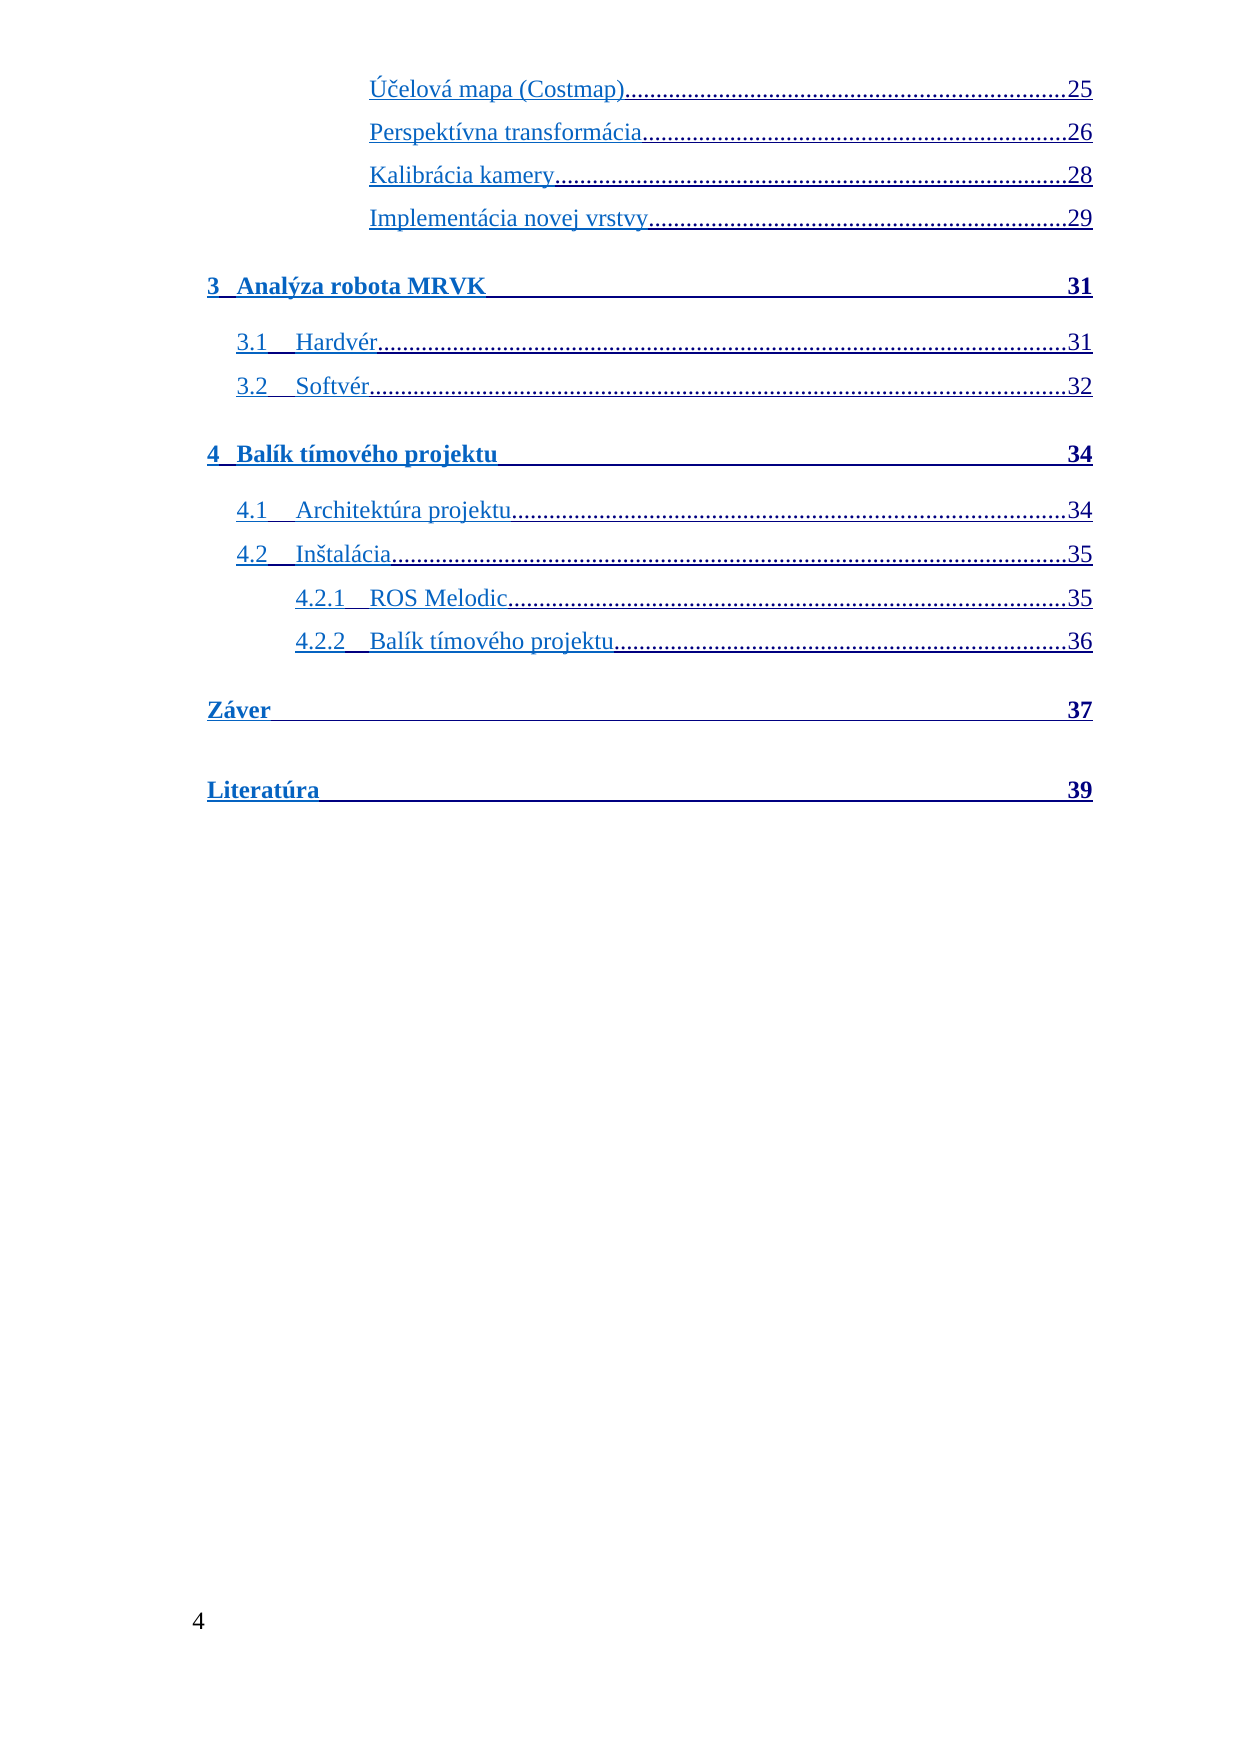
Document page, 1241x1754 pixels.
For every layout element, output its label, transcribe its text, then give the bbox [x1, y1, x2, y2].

text Záver 37 [207, 695, 1092, 720]
text Kalibrácia kamery 28 [369, 160, 1092, 185]
text 3 Analýza robota MRVK 31 [207, 271, 1092, 296]
text Implementácia novej vrstvy 29 [369, 203, 1092, 228]
text 4.2.1 ROS Melodic 35 [295, 583, 1092, 608]
text 3.2 Softvér 32 [236, 371, 1092, 396]
text Literatúra 39 [207, 775, 1092, 800]
text 3.1 Hardvér 31 [236, 327, 1092, 352]
text 4.1 Architektúra projektu 34 [236, 496, 1092, 521]
text 4.2 Inštalácia 35 [236, 539, 1092, 564]
text Účelová mapa (Costmap) 25 [369, 74, 1092, 99]
text Perspektívna transformácia 26 [369, 117, 1092, 142]
text 4 Balík tímového projektu 34 [207, 439, 1092, 464]
text 4.2.2 Balík tímového projektu 36 [295, 626, 1092, 651]
